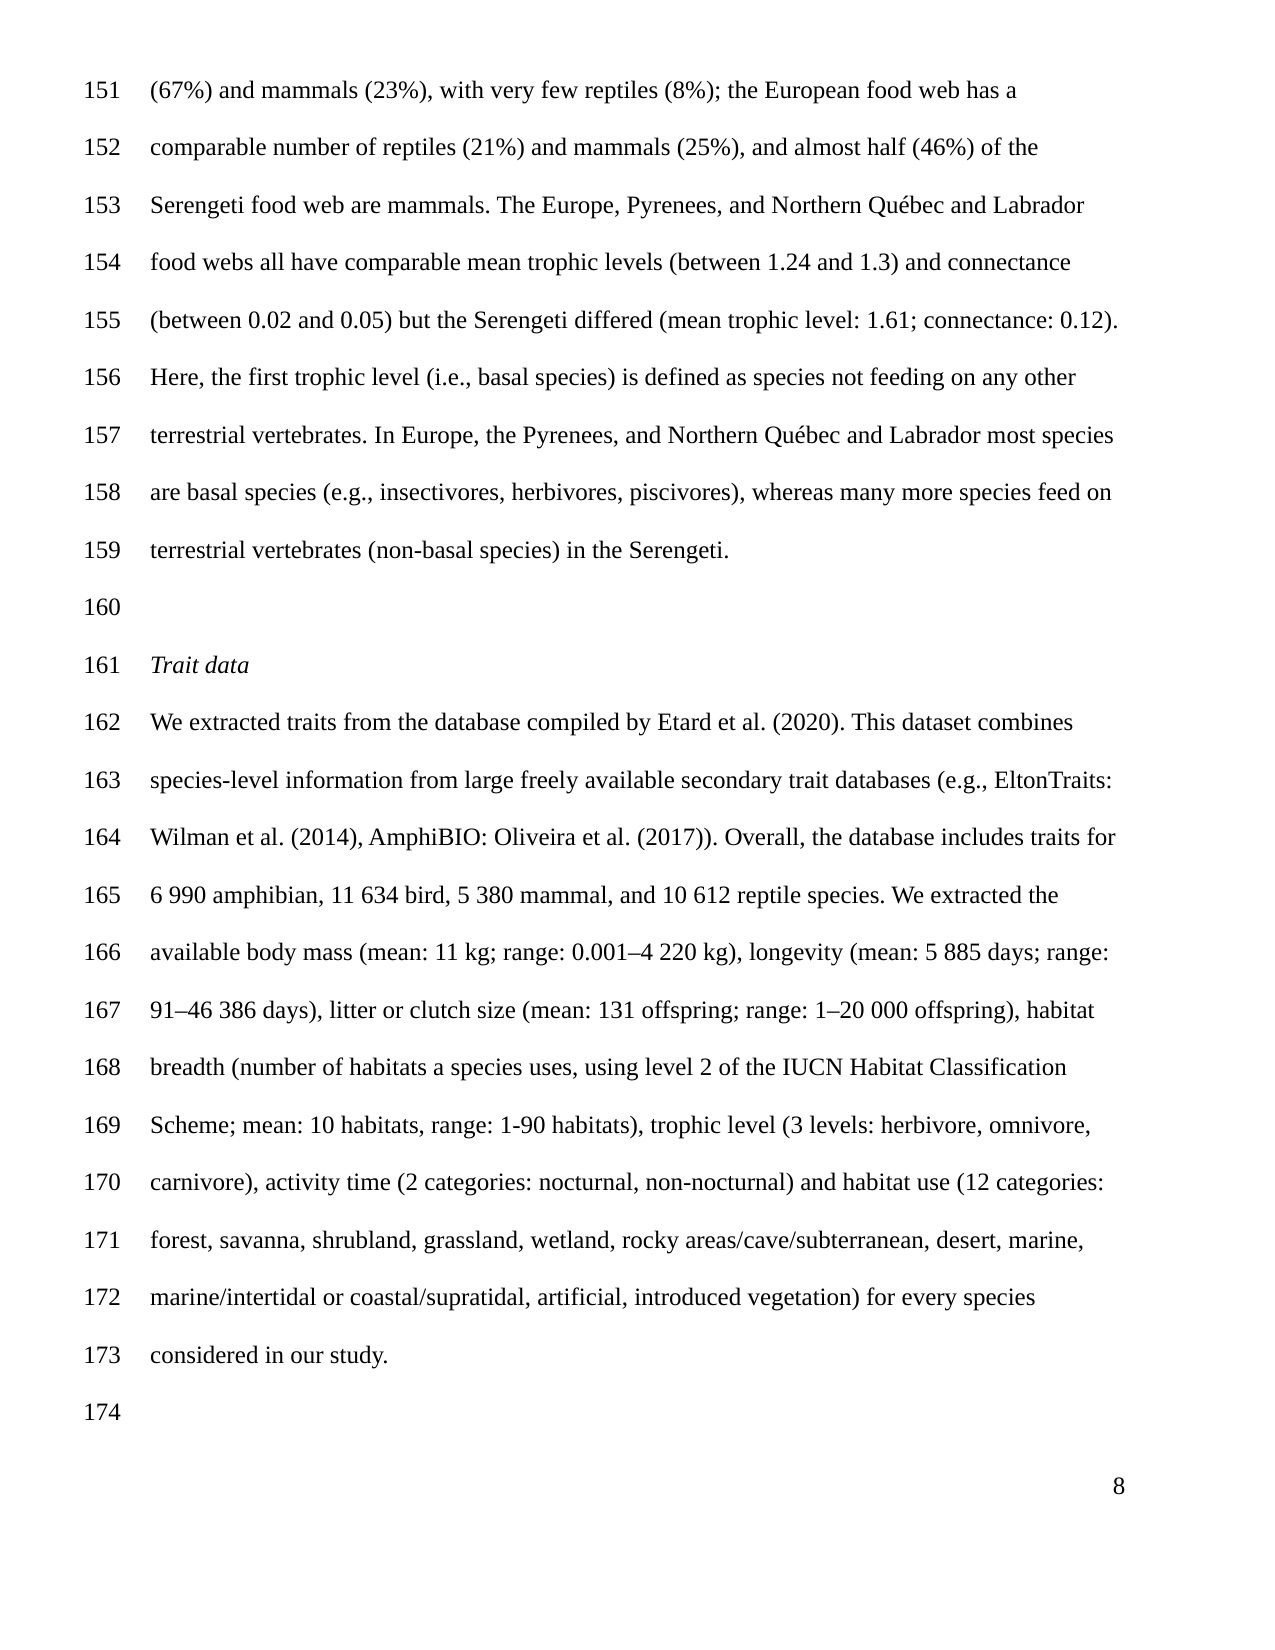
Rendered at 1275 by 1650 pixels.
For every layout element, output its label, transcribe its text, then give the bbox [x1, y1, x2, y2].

text We extracted traits from the database compiled by Etard et al. (2020). This dataset combines species-level information from large freely available secondary trait databases (e.g., EltonTraits: Wilman et al. (2014), AmphiBIO: Oliveira et al. (2017)). Overall, the database includes traits for 6 990 amphibian, 11 634 bird, 5 380 mammal, and 10 612 reptile species. We extracted the available body mass (mean: 11 kg; range: 0.001–4 220 kg), longevity (mean: 5 885 days; range: 91–46 386 days), litter or clutch size (mean: 131 offspring; range: 1–20 000 offspring), habitat breadth (number of habitats a species uses, using level 2 of the IUCN Habitat Classification Scheme; mean: 10 habitats, range: 1-90 habitats), trophic level (3 levels: herbivore, omnivore, carnivore), activity time (2 categories: nocturnal, non-nocturnal) and habitat use (12 categories: forest, savanna, shrubland, grassland, wetland, rocky areas/cave/subterranean, desert, marine, marine/intertidal or coastal/supratidal, artificial, introduced vegetation) for every species considered in our study. [150, 707, 1125, 1369]
text (67%) and mammals (23%), with very few reptiles (8%); the European food web has a comparable number of reptiles (21%) and mammals (25%), and almost half (46%) of the Serengeti food web are mammals. The Europe, Pyrenees, and Northern Québec and Labrador food webs all have comparable mean trophic levels (between 1.24 and 1.3) and connectance (between 0.02 and 0.05) but the Serengeti differed (mean trophic level: 1.61; connectance: 0.12). Here, the first trophic level (i.e., basal species) is defined as species not feeding on any other terrestrial vertebrates. In Europe, the Pyrenees, and Northern Québec and Labrador most species are basal species (e.g., insectivores, herbivores, piscivores), whereas many more species feed on terrestrial vertebrates (non-basal species) in the Serengeti. [150, 75, 1125, 564]
text Trait data [150, 650, 1125, 679]
